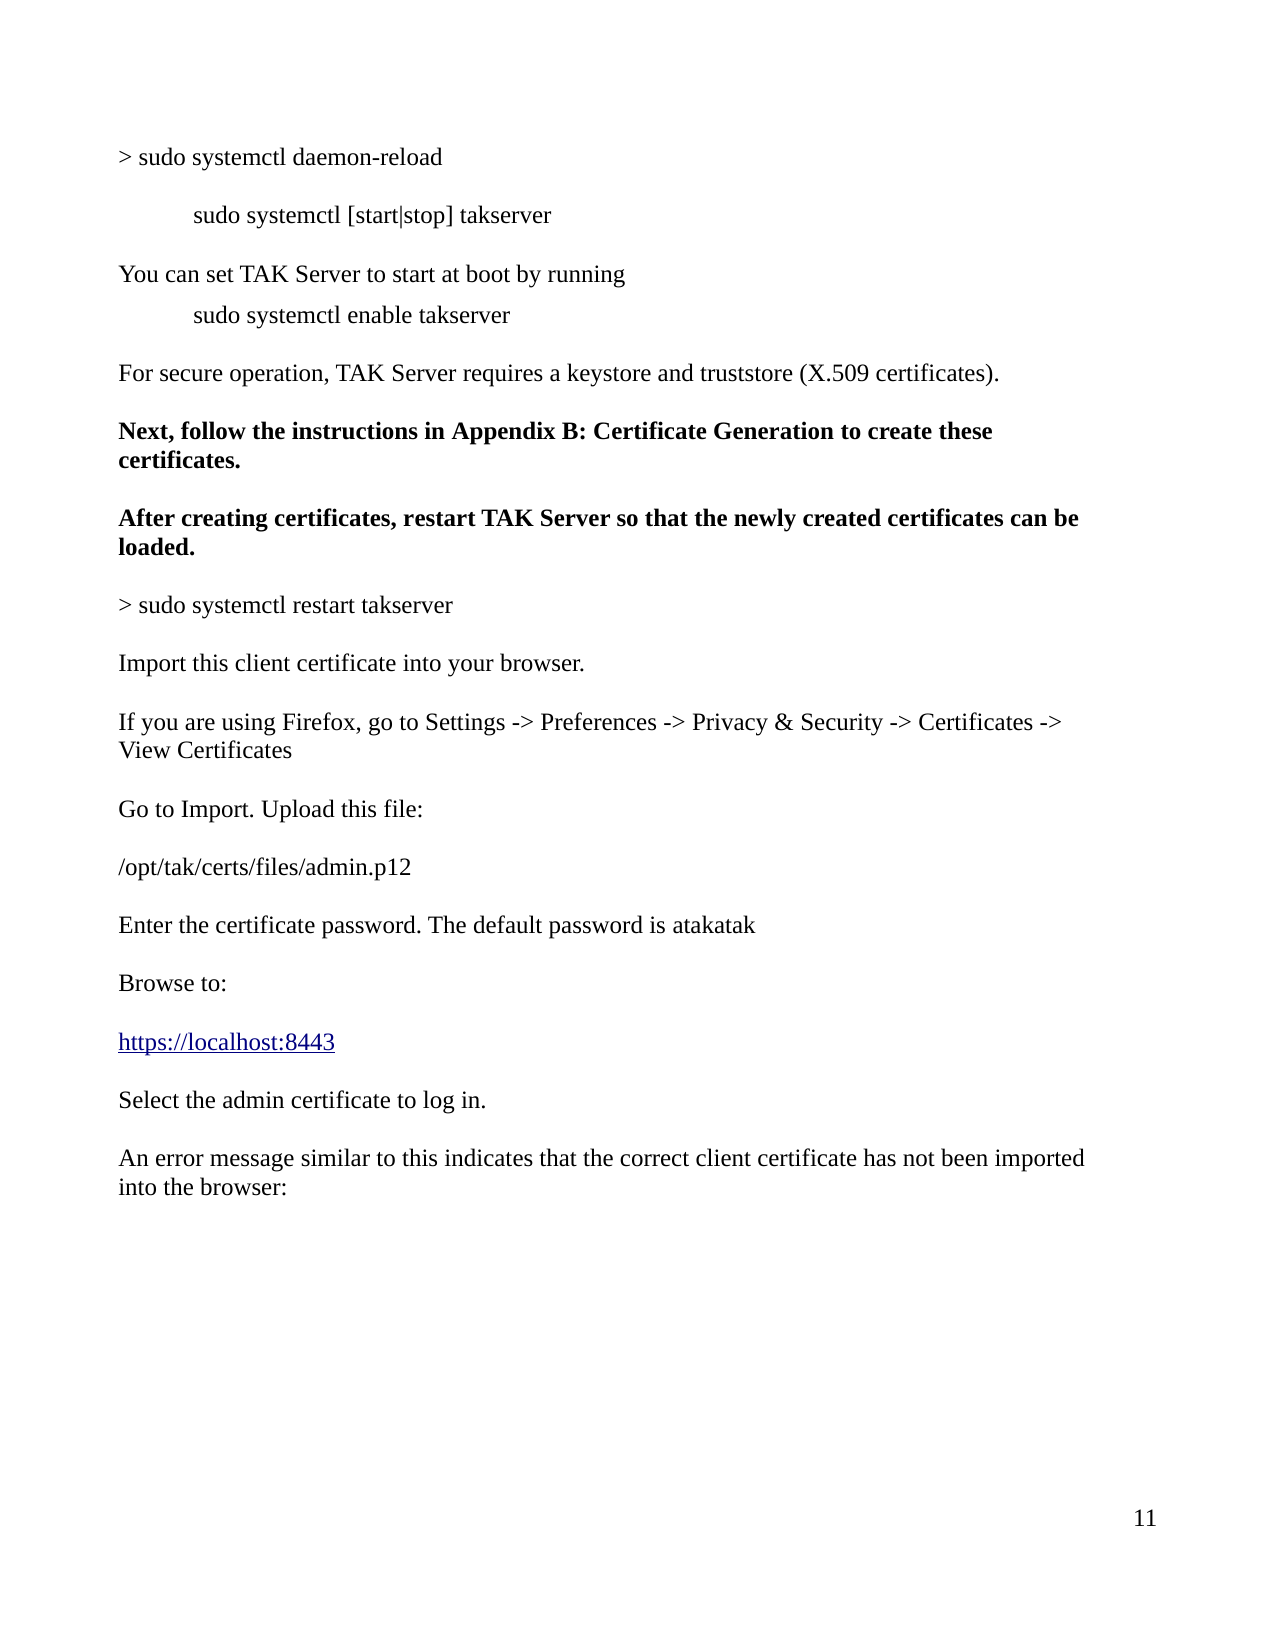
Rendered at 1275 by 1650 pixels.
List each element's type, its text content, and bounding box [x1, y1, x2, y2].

text For secure operation, TAK Server requires a keystore and truststore (X.509 certificates). [118, 358, 1098, 387]
text sudo systemctl enable takserver [118, 300, 1098, 329]
text If you are using Firefox, go to Settings -> Preferences -> Privacy & Security -> Certificates -> View Certificates [118, 707, 1098, 764]
text After creating certificates, restart TAK Server so that the newly created certificates can be loaded. [118, 503, 1098, 561]
text An error message similar to this indicates that the correct client certificate has not been imported into the browser: [118, 1143, 1098, 1201]
text Select the admin certificate to log in. [118, 1085, 1098, 1114]
text Import this client certificate into your browser. [118, 648, 1098, 677]
text /opt/tak/certs/files/admin.p12 [118, 852, 1098, 881]
text Next, follow the instructions in Appendix B: Certificate Generation to create these certificates. [118, 416, 1098, 474]
text sudo systemctl [start|stop] takserver [118, 200, 1098, 229]
text You can set TAK Server to start at boot by running [118, 259, 1157, 287]
text Enter the certificate password. The default password is atakatak [118, 910, 1098, 939]
text > sudo systemctl daemon-reload [118, 142, 1098, 171]
text https://localhost:8443 [118, 1027, 1098, 1055]
text Browse to: [118, 968, 1098, 997]
text > sudo systemctl restart takserver [118, 590, 1098, 619]
text Go to Import. Upload this file: [118, 794, 1098, 822]
